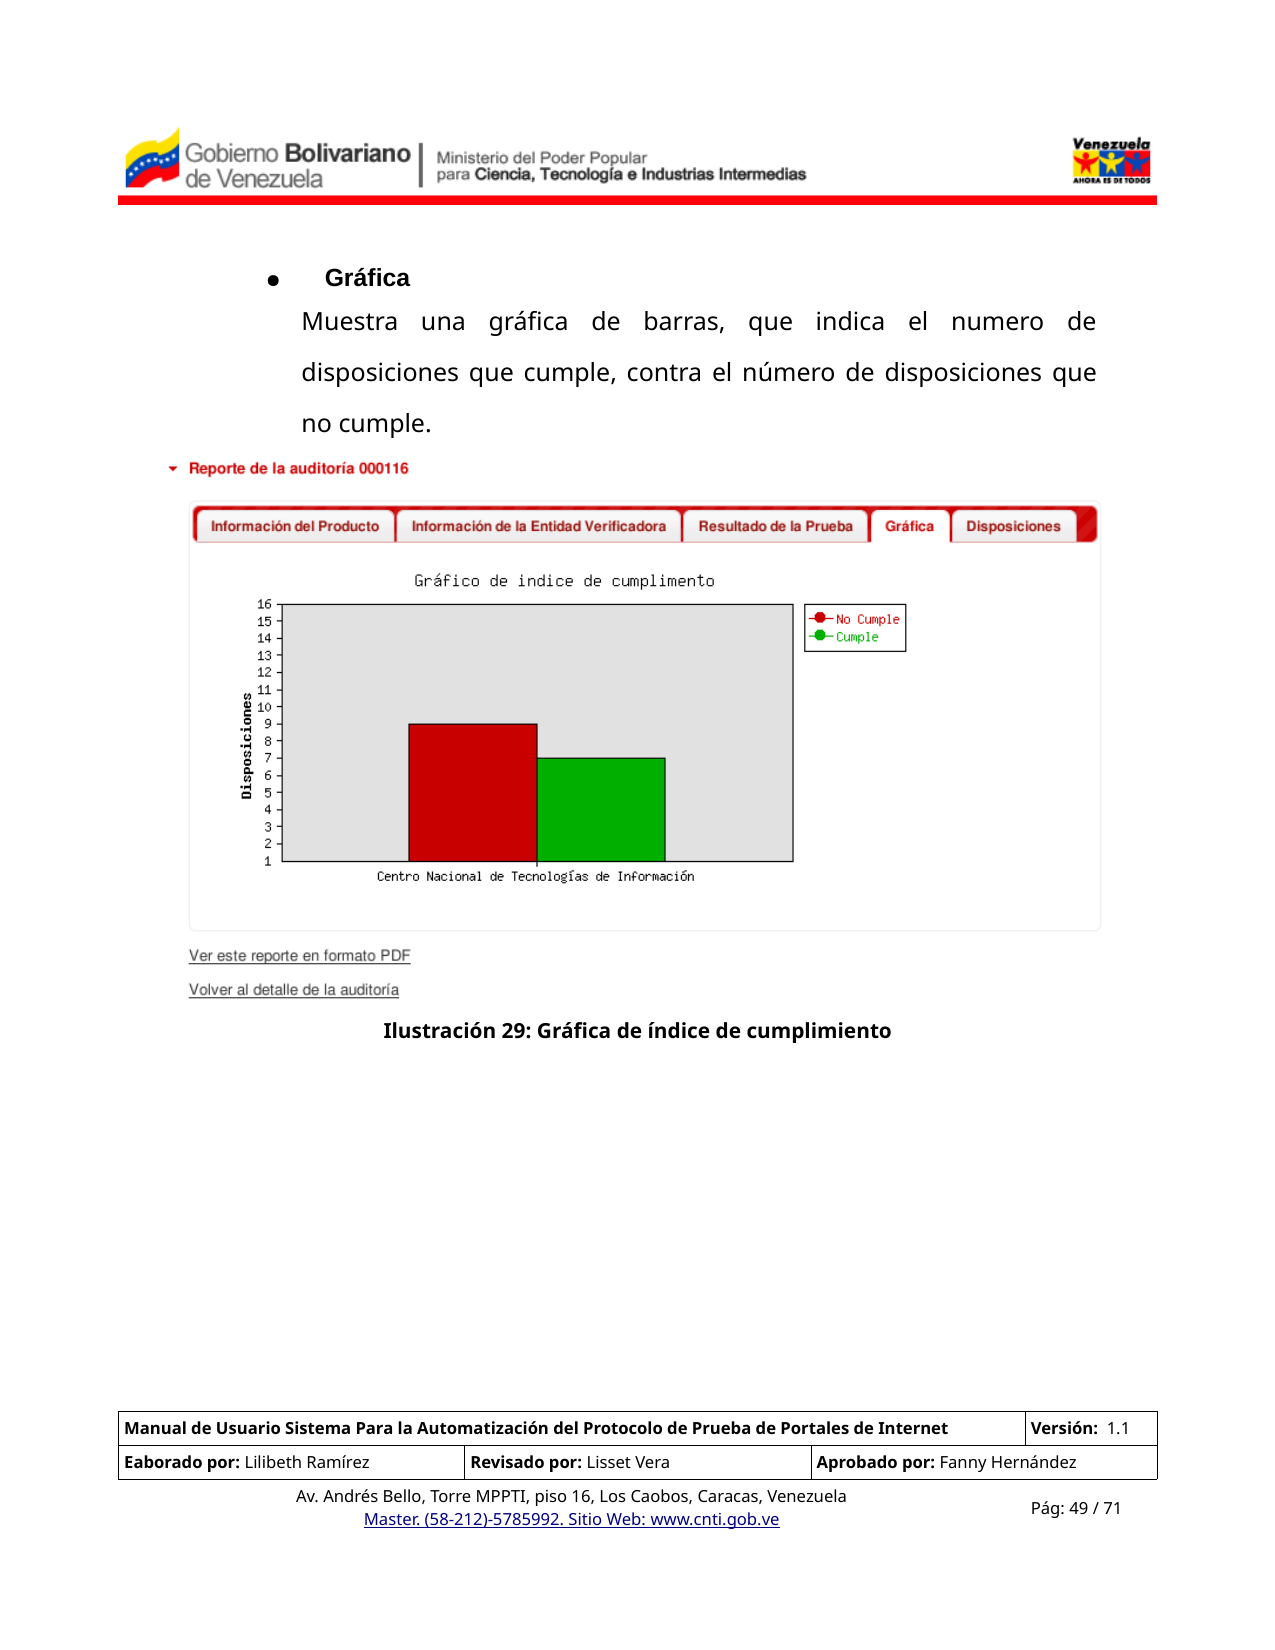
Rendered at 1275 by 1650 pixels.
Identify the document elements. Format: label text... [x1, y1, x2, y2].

text Muestra una gráfica de barras, que indica el numero de disposiciones que cumple, contra el número de disposiciones que no cumple. [301, 304, 1098, 440]
text Ilustración 29: Gráfica de índice de cumplimiento [157, 1016, 1118, 1044]
picture [118, 119, 1157, 205]
subtitle Gráfica [266, 263, 1157, 291]
picture [157, 456, 1119, 1016]
